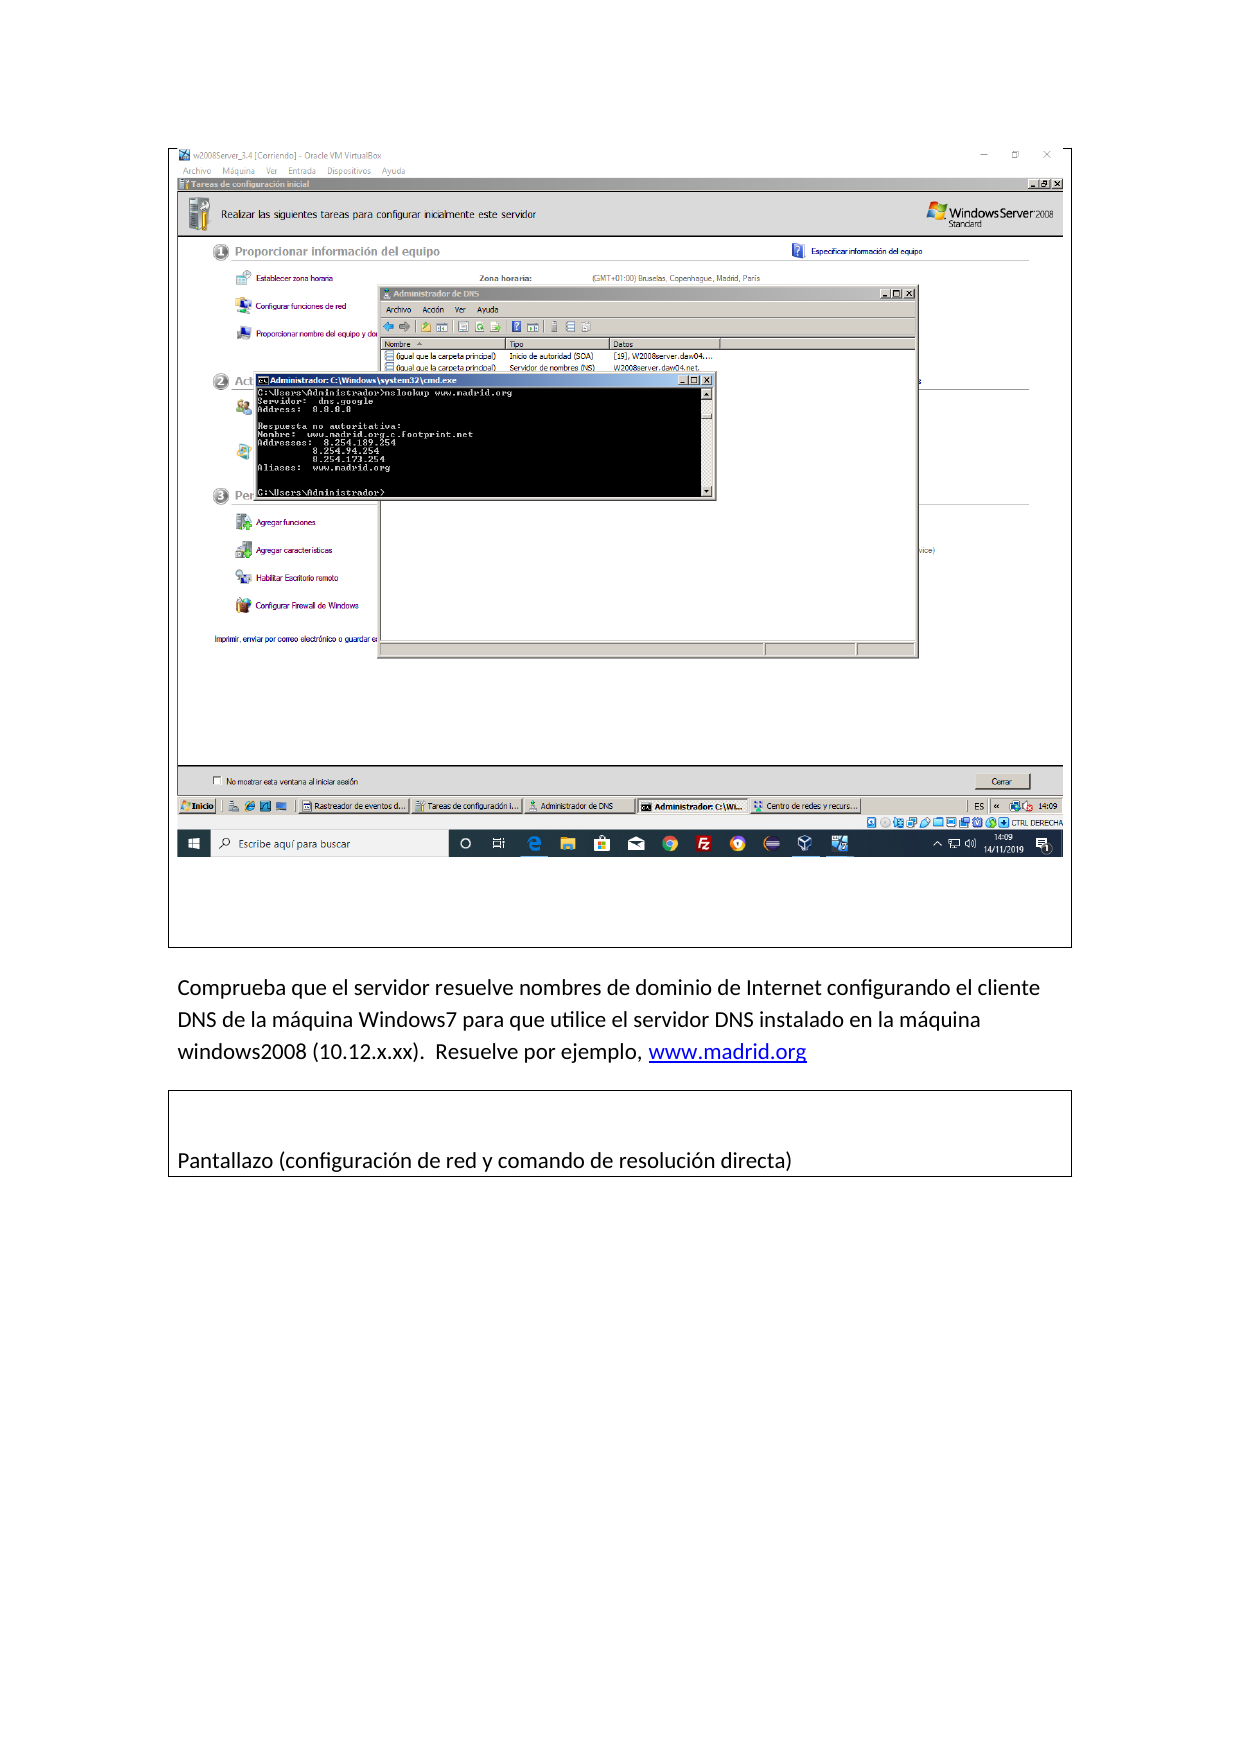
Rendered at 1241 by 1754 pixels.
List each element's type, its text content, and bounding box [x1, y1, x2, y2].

text Comprueba que el servidor resuelve nombres de dominio de Internet configurando el cliente DNS de la máquina Windows7 para que utilice el servidor DNS instalado en la máquina windows2008 (10.12.x.xx). Resuelve por ejemplo, www.madrid.org [177, 973, 1063, 1065]
picture [177, 147, 1063, 857]
text Pantallazo (configuración de red y comando de resolución directa) [169, 1143, 1071, 1176]
